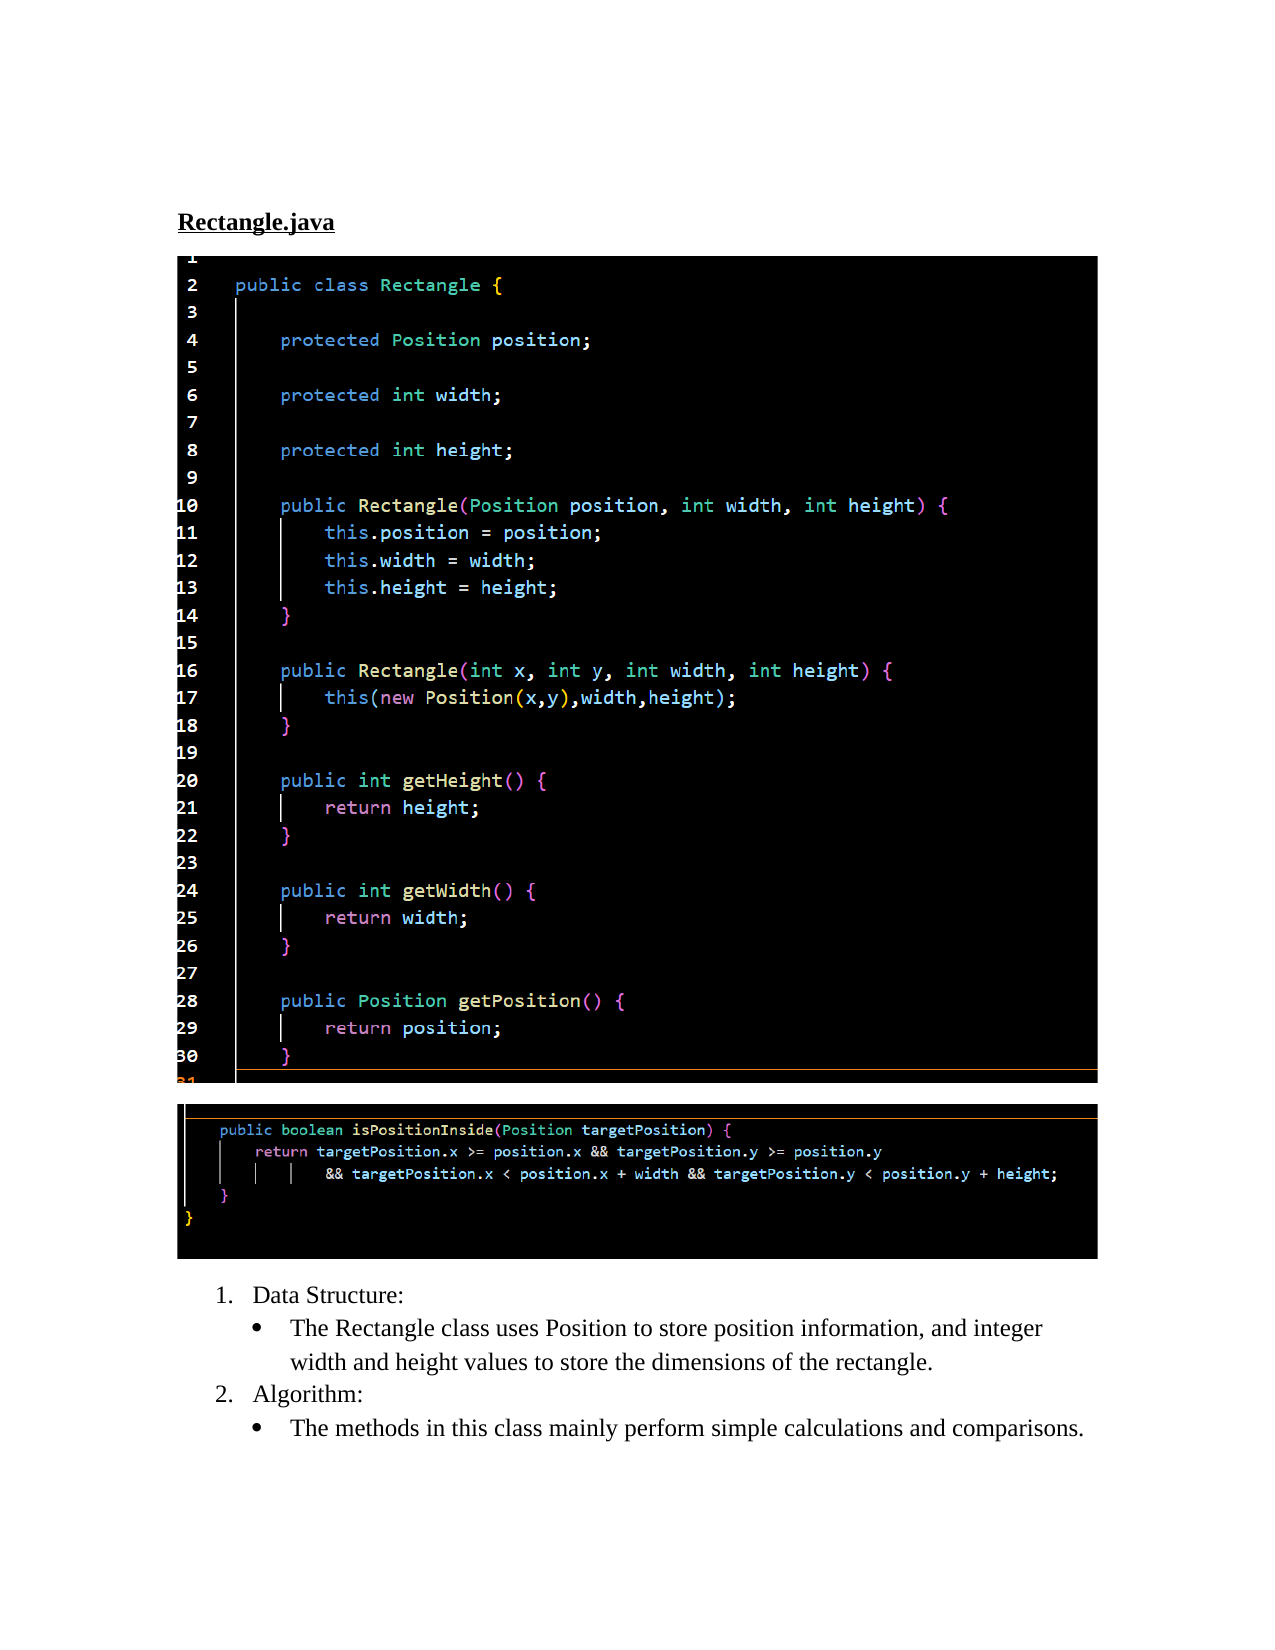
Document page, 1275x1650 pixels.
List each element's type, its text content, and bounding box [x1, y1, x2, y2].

list The methods in this class mainly perform simple calculations and comparisons. [252, 1413, 1098, 1441]
text Rectangle.java [177, 207, 1098, 236]
list The Rectangle class uses Position to store position information, and integer width and height values ​​to store the dimensions of the rectangle. [252, 1313, 1098, 1375]
list Data Structure: [215, 1281, 1098, 1309]
list Algorithm: [215, 1379, 1098, 1408]
